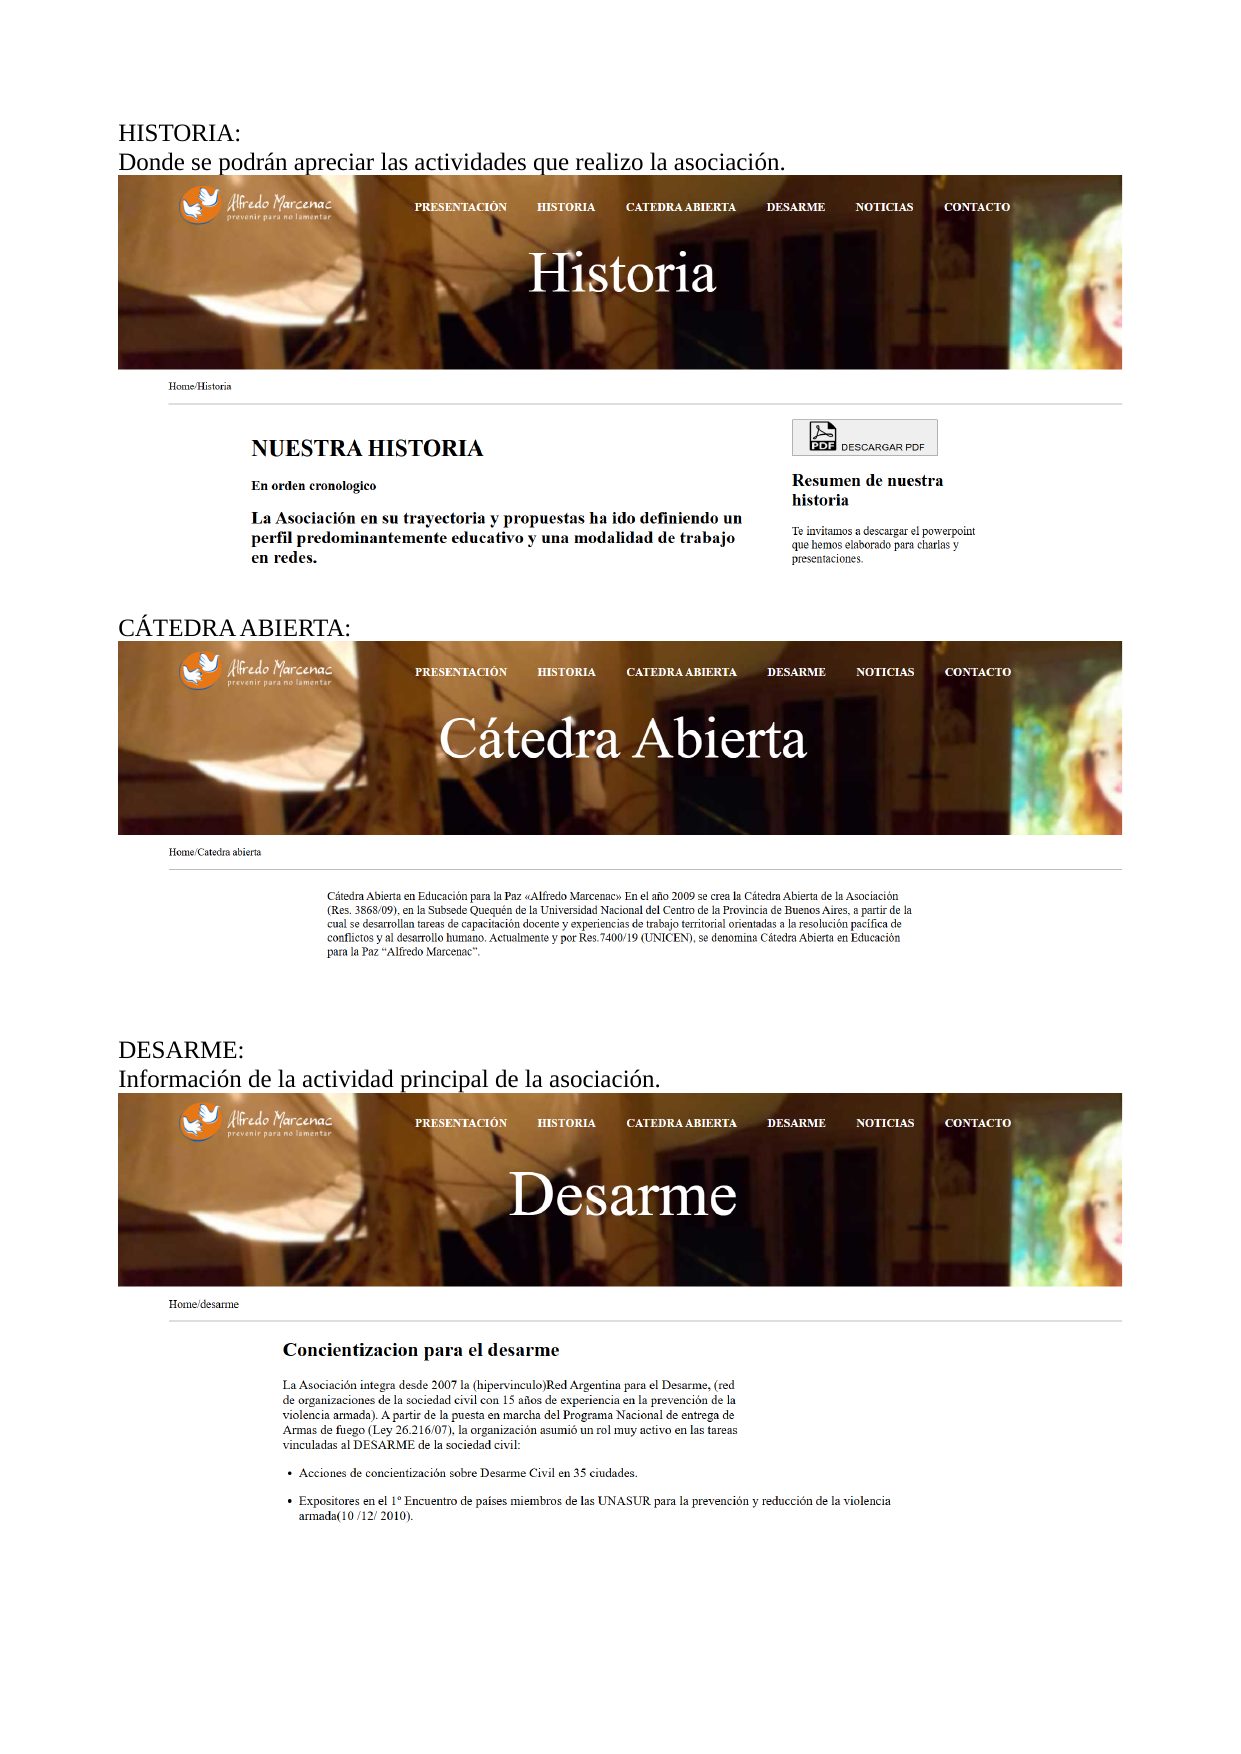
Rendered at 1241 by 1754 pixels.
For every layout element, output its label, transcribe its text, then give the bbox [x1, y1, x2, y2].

text Información de la actividad principal de la asociación. [118, 1064, 1122, 1093]
text Donde se podrán apreciar las actividades que realizo la asociación. [118, 147, 1122, 175]
picture [118, 1093, 1123, 1526]
text DESARME: [118, 1036, 1122, 1064]
picture [118, 641, 1123, 978]
text CÁTEDRA ABIERTA: [118, 613, 1122, 641]
text HISTORIA: [118, 118, 1122, 147]
picture [118, 175, 1123, 585]
